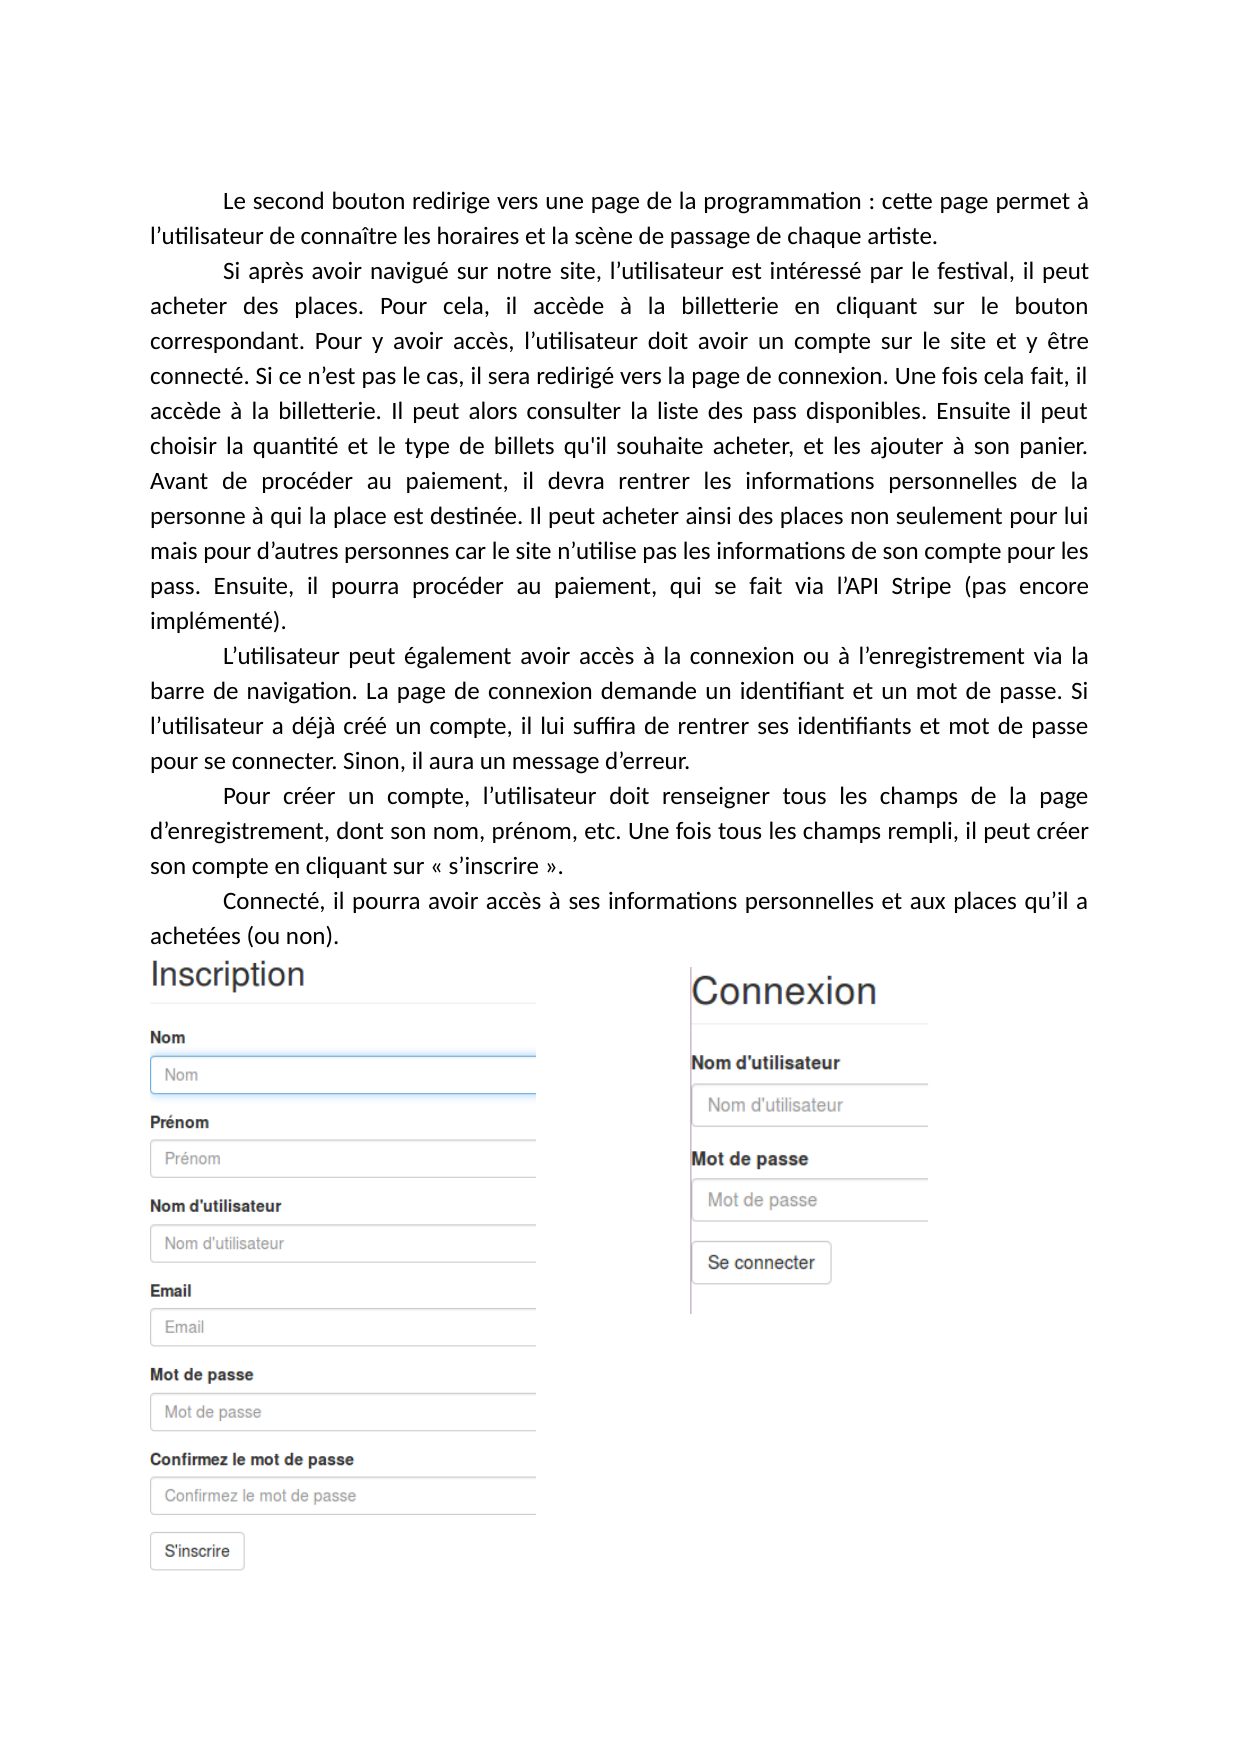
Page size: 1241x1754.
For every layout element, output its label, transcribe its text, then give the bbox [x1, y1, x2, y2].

text Si après avoir navigué sur notre site, l’utilisateur est intéressé par le festival, il peut acheter des places. Pour cela, il accède à la billetterie en cliquant sur le bouton correspondant. Pour y avoir accès, l’utilisateur doit avoir un compte sur le site et y être connecté. Si ce n’est pas le cas, il sera redirigé vers la page de connexion. Une fois cela fait, il accède à la billetterie. Il peut alors consulter la liste des pass disponibles. Ensuite il peut choisir la quantité et le type de billets qu'il souhaite acheter, et les ajouter à son panier. Avant de procéder au paiement, il devra rentrer les informations personnelles de la personne à qui la place est destinée. Il peut acheter ainsi des places non seulement pour lui mais pour d’autres personnes car le site n’utilise pas les informations de son compte pour les pass. Ensuite, il pourra procéder au paiement, qui se fait via l’API Stripe (pas encore implémenté). [150, 255, 1090, 636]
text Le second bouton redirige vers une page de la programmation : cette page permet à l’utilisateur de connaître les horaires et la scène de passage de chaque artiste. [150, 185, 1090, 251]
picture [690, 967, 929, 1314]
text Connecté, il pourra avoir accès à ses informations personnelles et aux places qu’il a achetées (ou non). [150, 885, 1090, 951]
text L’utilisateur peut également avoir accès à la connexion ou à l’enregistrement via la barre de navigation. La page de connexion demande un identifiant et un mot de passe. Si l’utilisateur a déjà créé un compte, il lui suffira de rentrer ses identifiants et mot de passe pour se connecter. Sinon, il aura un message d’erreur. [150, 640, 1090, 776]
text Pour créer un compte, l’utilisateur doit renseigner tous les champs de la page d’enregistrement, dont son nom, prénom, etc. Une fois tous les champs rempli, il peut créer son compte en cliquant sur « s’inscrire ». [150, 780, 1090, 881]
picture [150, 955, 536, 1575]
